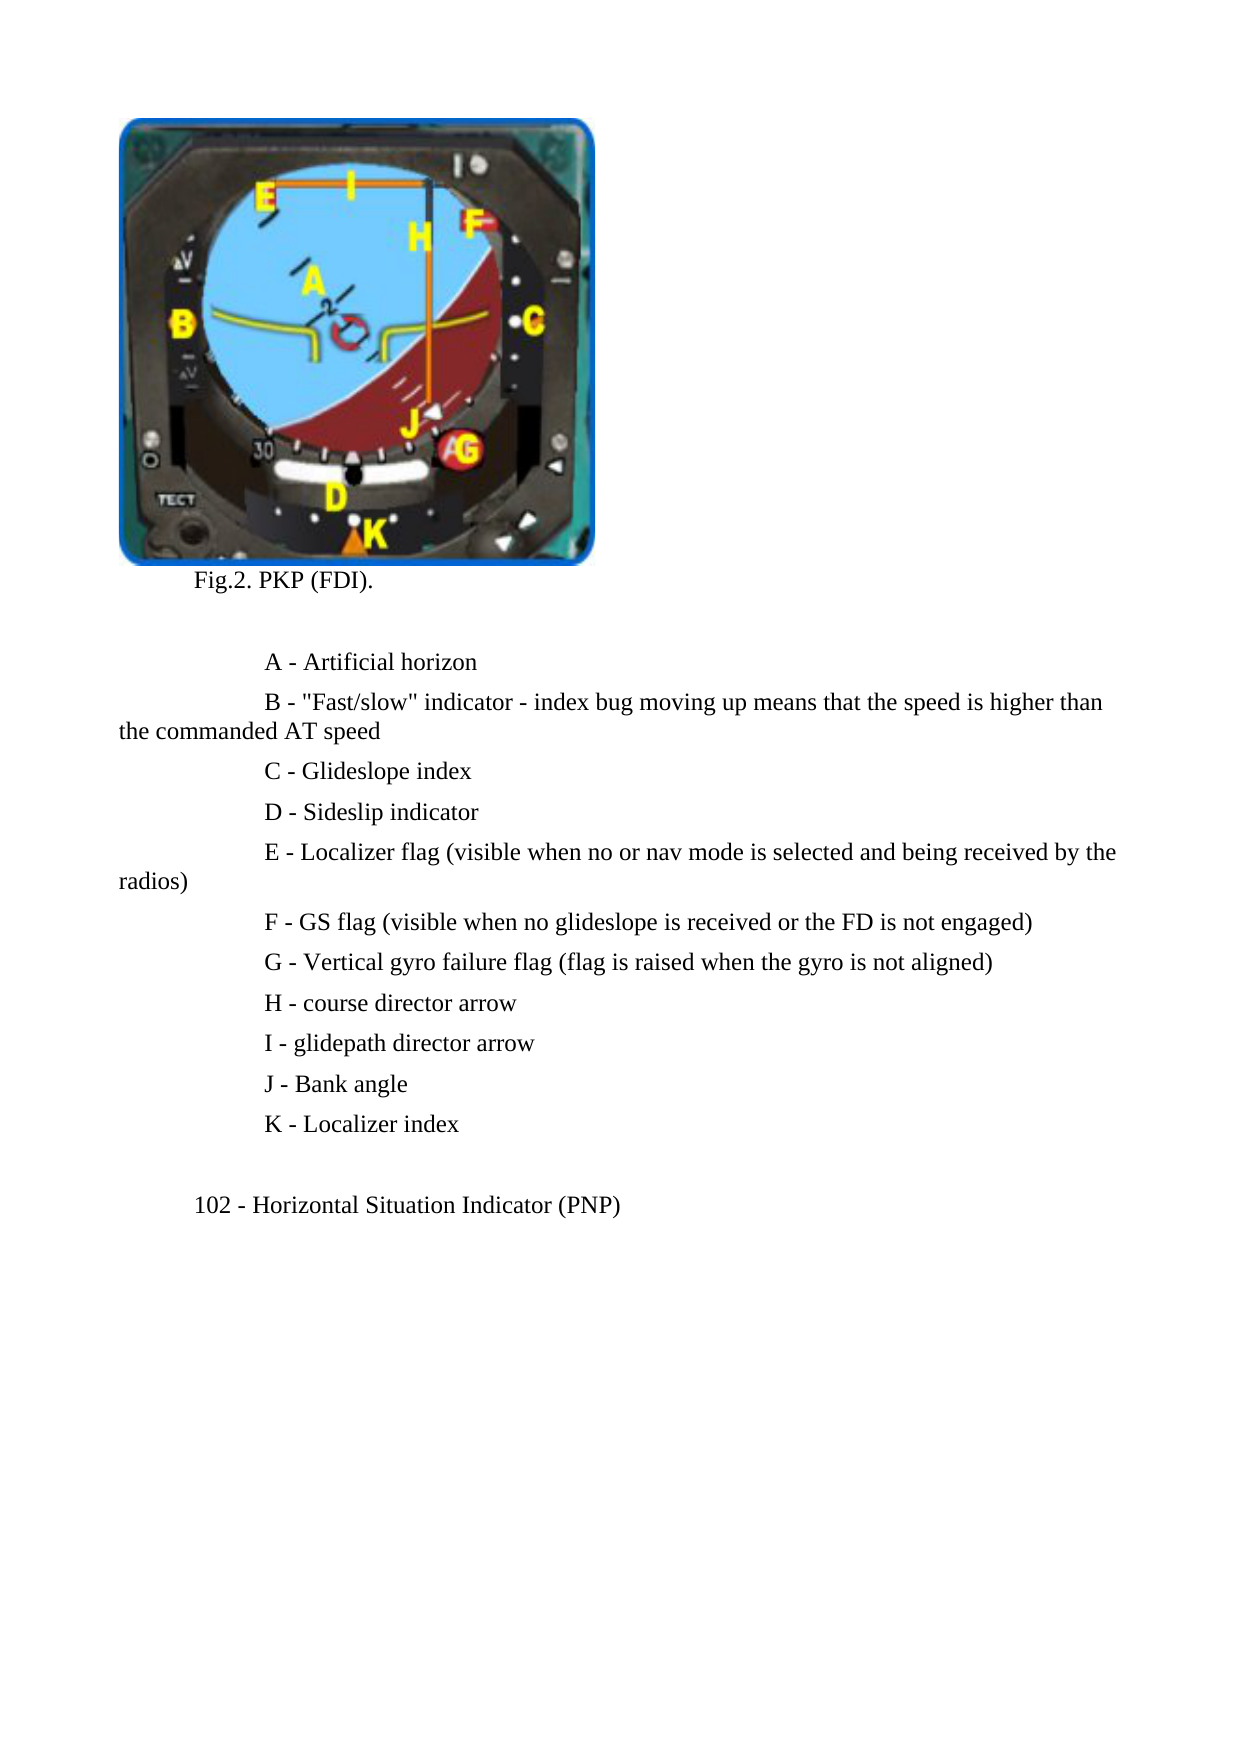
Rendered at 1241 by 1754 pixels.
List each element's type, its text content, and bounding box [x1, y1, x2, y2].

picture [118, 118, 596, 566]
text F - GS flag (visible when no glideslope is received or the FD is not engaged) [119, 907, 1122, 936]
text H - course director arrow [119, 988, 1122, 1017]
text K - Localizer index [119, 1109, 1122, 1138]
text I - glidepath director arrow [119, 1028, 1122, 1057]
text A - Artificial horizon [119, 647, 1122, 675]
text Fig.2. PKP (FDI). [119, 119, 1122, 594]
text E - Localizer flag (visible when no or nav mode is selected and being received by the radios) [119, 837, 1122, 895]
text 102 - Horizontal Situation Indicator (PNP) [119, 1190, 1122, 1219]
text G - Vertical gyro failure flag (flag is raised when the gyro is not aligned) [119, 947, 1122, 976]
text D - Sideslip indicator [119, 797, 1122, 826]
text C - Glideslope index [119, 756, 1122, 785]
text J - Bank angle [119, 1069, 1122, 1098]
text B - "Fast/slow" indicator - index bug moving up means that the speed is higher than the commanded AT speed [119, 687, 1122, 745]
